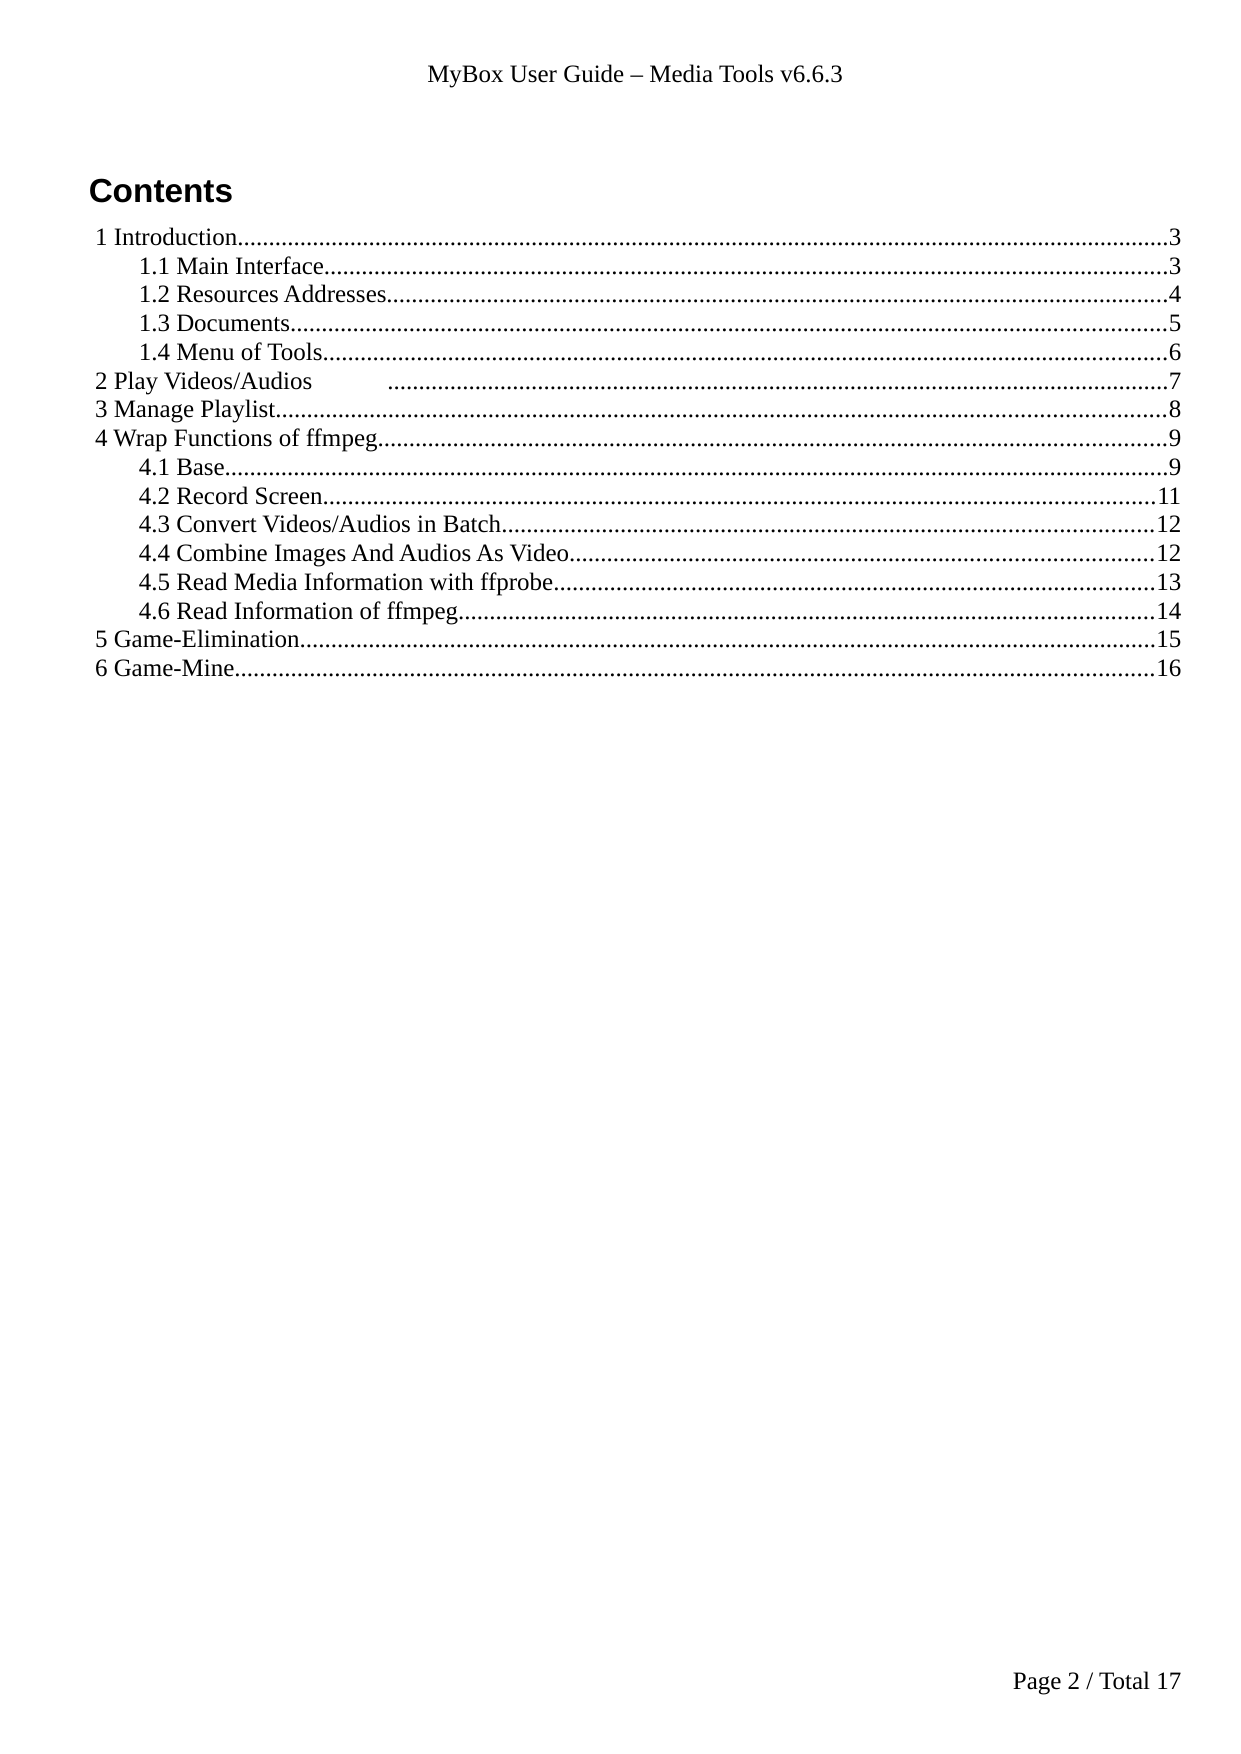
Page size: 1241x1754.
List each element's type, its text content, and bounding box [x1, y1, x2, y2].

text 6 Game-Mine 16 [88, 653, 1181, 682]
text 2 Play Videos/Audios 7 [88, 366, 1181, 394]
text 3 Manage Playlist 8 [88, 394, 1181, 423]
text 4.5 Read Media Information with ffprobe 13 [132, 567, 1181, 596]
text 4.1 Base 9 [132, 452, 1181, 481]
text 4.6 Read Information of ffmpeg 14 [132, 596, 1181, 624]
text 4 Wrap Functions of ffmpeg 9 [88, 423, 1181, 452]
text 4.3 Convert Videos/Audios in Batch 12 [132, 509, 1181, 538]
text 1.1 Main Interface 3 [132, 251, 1181, 279]
text 4.2 Record Screen 11 [132, 481, 1181, 509]
text 1.3 Documents 5 [132, 308, 1181, 337]
text 5 Game-Elimination 15 [88, 624, 1181, 653]
text 1.2 Resources Addresses 4 [132, 279, 1181, 308]
text 1.4 Menu of Tools 6 [132, 337, 1181, 366]
text 4.4 Combine Images And Audios As Video 12 [132, 538, 1181, 567]
text 1 Introduction 3 [88, 222, 1181, 251]
subtitle Contents [88, 171, 1181, 209]
